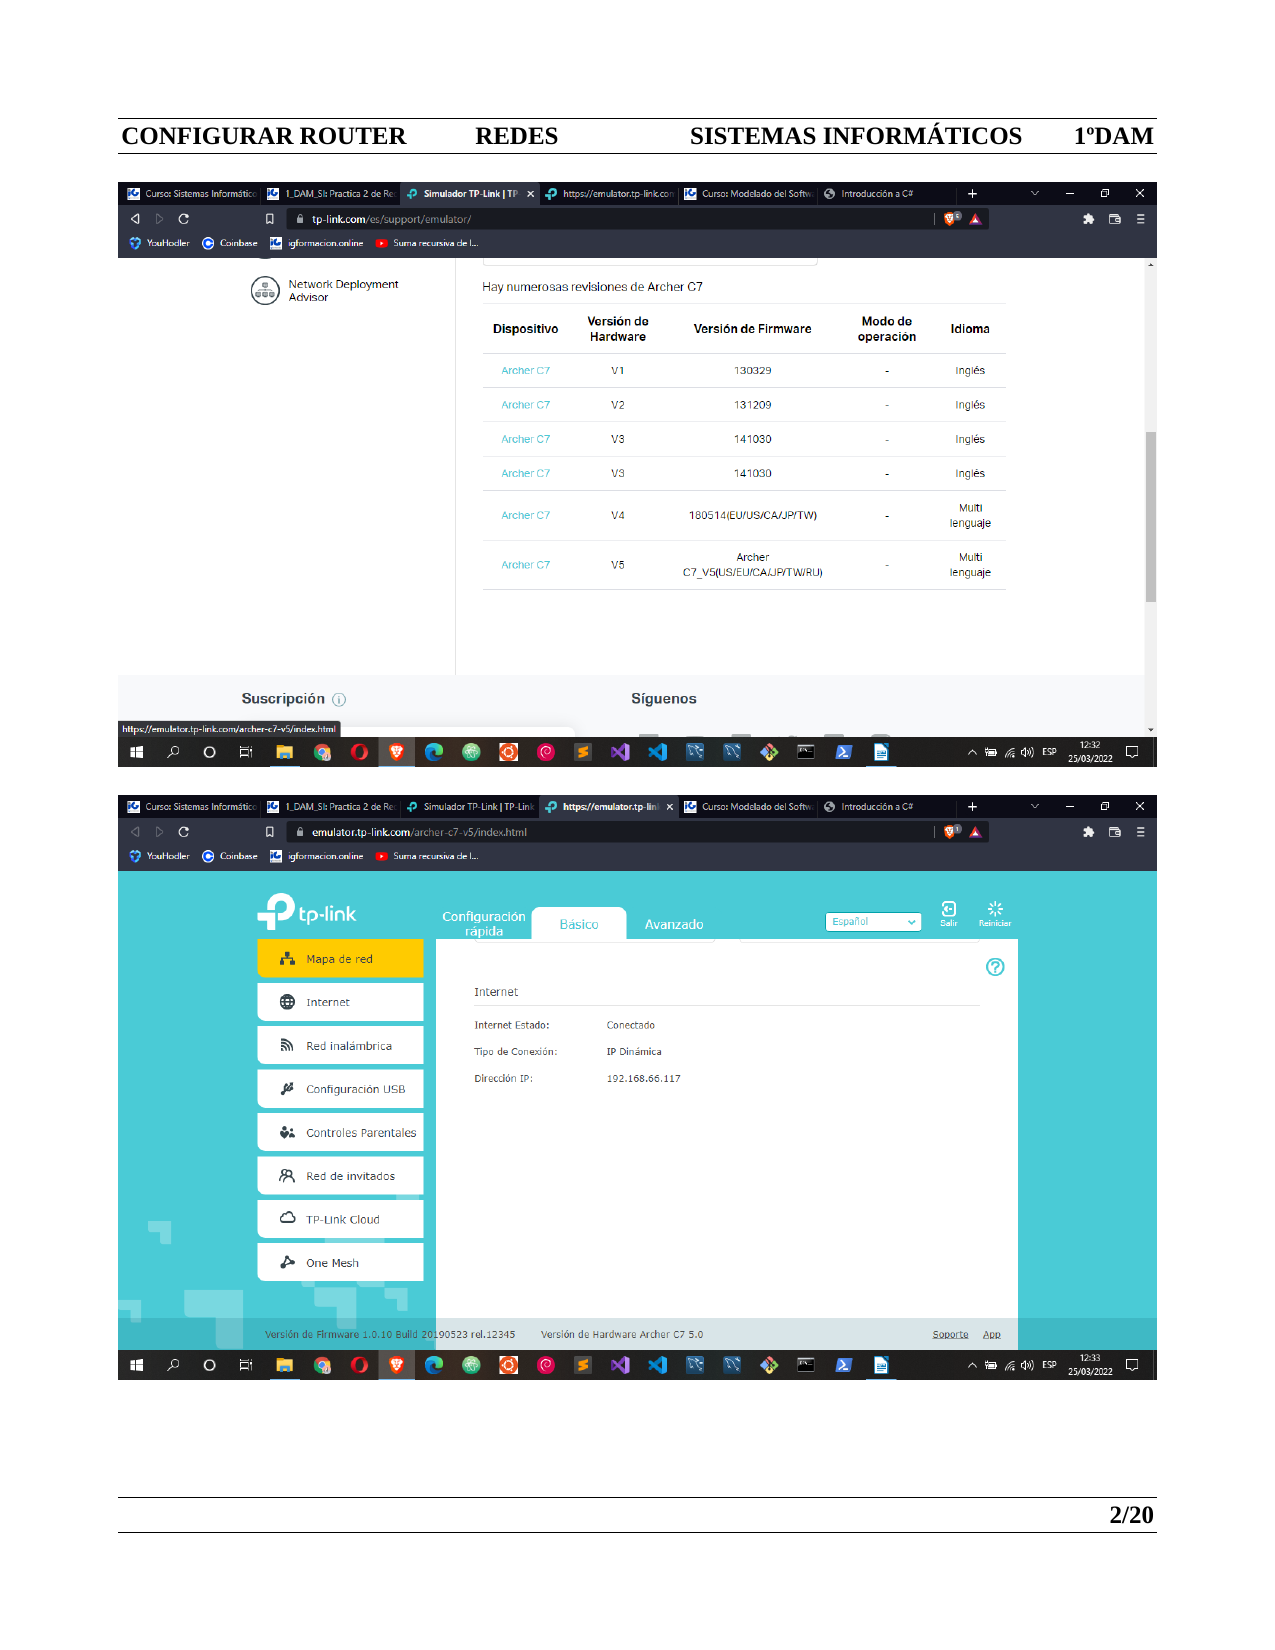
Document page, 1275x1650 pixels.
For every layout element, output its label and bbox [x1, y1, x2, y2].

picture [118, 795, 1157, 1380]
picture [118, 182, 1157, 767]
